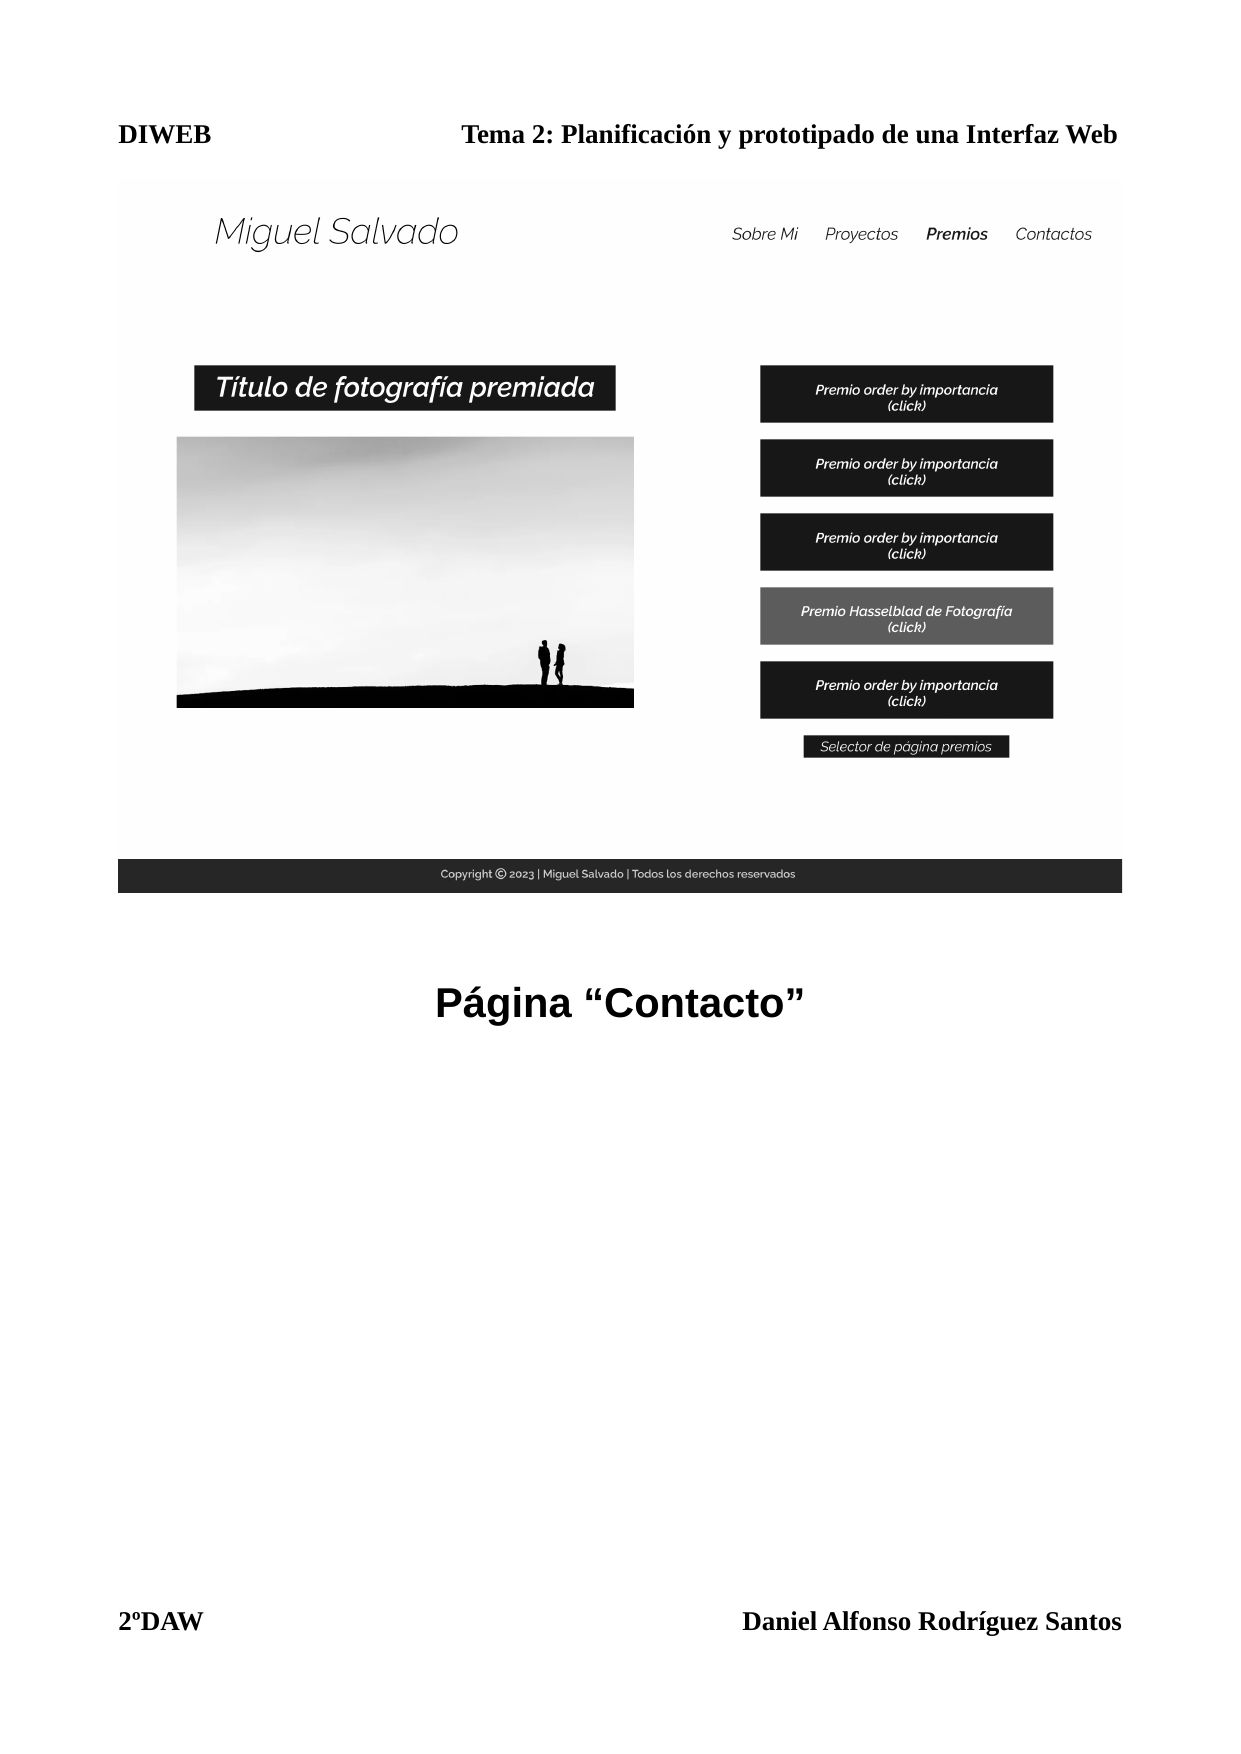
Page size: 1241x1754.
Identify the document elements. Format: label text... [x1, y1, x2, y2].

picture [118, 178, 1123, 893]
text Página “Contacto” [118, 979, 1122, 1027]
